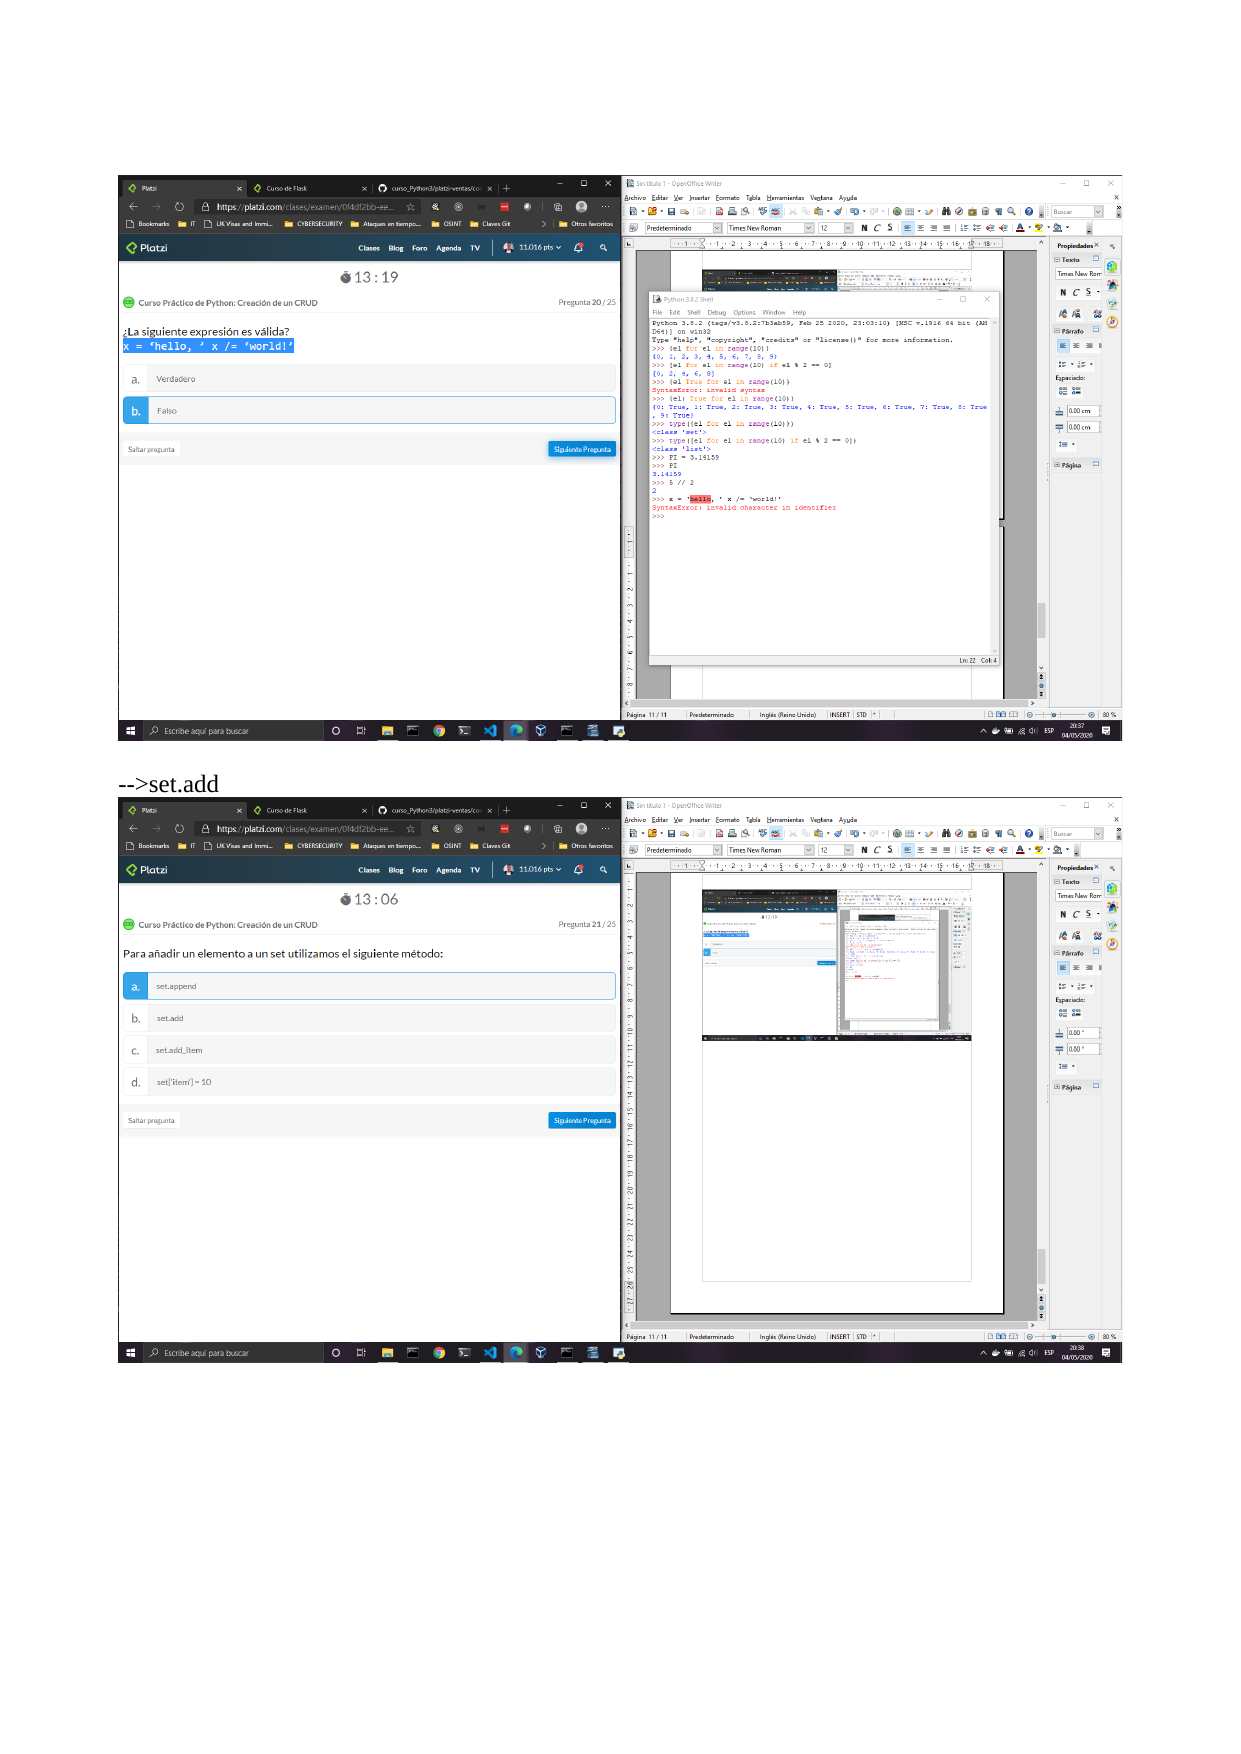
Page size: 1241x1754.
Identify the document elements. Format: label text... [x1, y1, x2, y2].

picture [118, 797, 1123, 1363]
text -->set.add [118, 769, 1122, 797]
picture [118, 175, 1123, 741]
